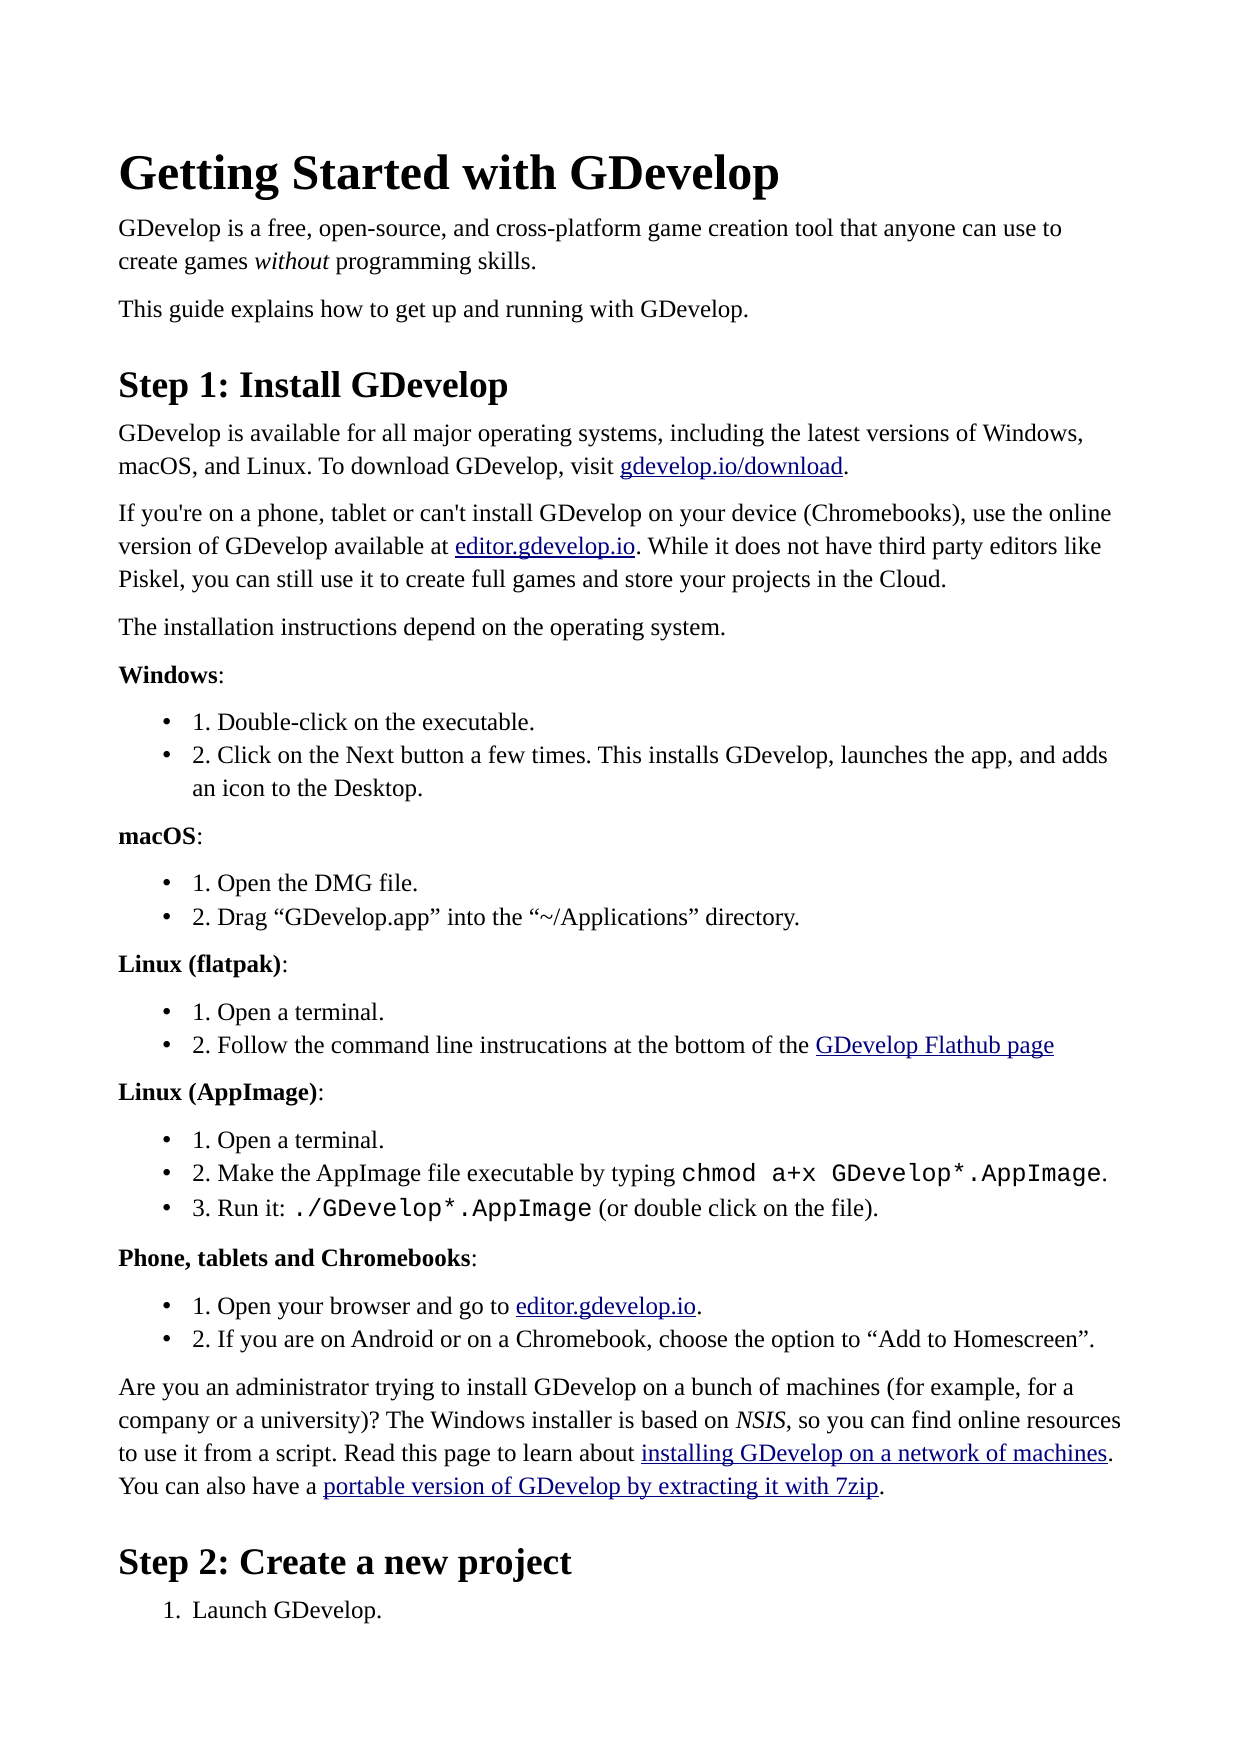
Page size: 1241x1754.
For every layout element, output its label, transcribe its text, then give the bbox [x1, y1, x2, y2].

list 1. Open a terminal. [162, 997, 1122, 1026]
subtitle Step 1: Install GDevelop [118, 362, 1122, 405]
text GDevelop is available for all major operating systems, including the latest versions of Windows, macOS, and Linux. To download GDevelop, visit gdevelop.io/download. [118, 418, 1122, 479]
list 2. Drag “GDevelop.app” into the “~/Applications” directory. [162, 902, 1122, 930]
subtitle Getting Started with GDevelop [118, 143, 1122, 201]
list 1. Double-click on the executable. [162, 707, 1122, 736]
list 1. Open your browser and go to editor.gdevelop.io. [162, 1291, 1122, 1320]
text Windows: [118, 660, 1122, 688]
text Linux (flatpak): [118, 949, 1122, 978]
text Are you an administrator trying to install GDevelop on a bunch of machines (for example, for a company or a university)? The Windows installer is based on NSIS, so you can find online resources to use it from a script. Read this page to learn about installing GDevelop on a network of machines. You can also have a portable version of GDevelop by extracting it with 7zip. [118, 1372, 1122, 1499]
list 1. Open a terminal. [162, 1125, 1122, 1154]
text macOS: [118, 821, 1122, 850]
list Launch GDevelop. [162, 1595, 1122, 1623]
list 2. Follow the command line instrucations at the bottom of the GDevelop Flathub page [162, 1030, 1122, 1058]
text Phone, tablets and Chromebooks: [118, 1243, 1122, 1272]
list 2. Click on the Next button a few times. This installs GDevelop, launches the app, and adds an icon to the Desktop. [162, 740, 1122, 802]
text If you're on a phone, tablet or can't install GDevelop on your device (Chromebooks), use the online version of GDevelop available at editor.gdevelop.io. While it does not have third party editors like Piskel, you can still use it to create full games and store your projects in the Cloud. [118, 498, 1122, 593]
text This guide explains how to get up and running with GDevelop. [118, 294, 1122, 322]
text The installation instructions depend on the operating system. [118, 612, 1122, 641]
list 3. Run it: ./GDevelop*.AppImage (or double click on the file). [162, 1193, 1122, 1224]
list 2. Make the AppImage file executable by typing chmod a+x GDevelop*.AppImage. [162, 1158, 1122, 1189]
text Linux (AppImage): [118, 1077, 1122, 1106]
subtitle Step 2: Create a new project [118, 1539, 1122, 1582]
list 2. If you are on Android or on a Chromebook, choose the option to “Add to Homescreen”. [162, 1324, 1122, 1353]
list 1. Open the DMG file. [162, 868, 1122, 897]
text GDevelop is a free, open-source, and cross-platform game creation tool that anyone can use to create games without programming skills. [118, 213, 1122, 275]
